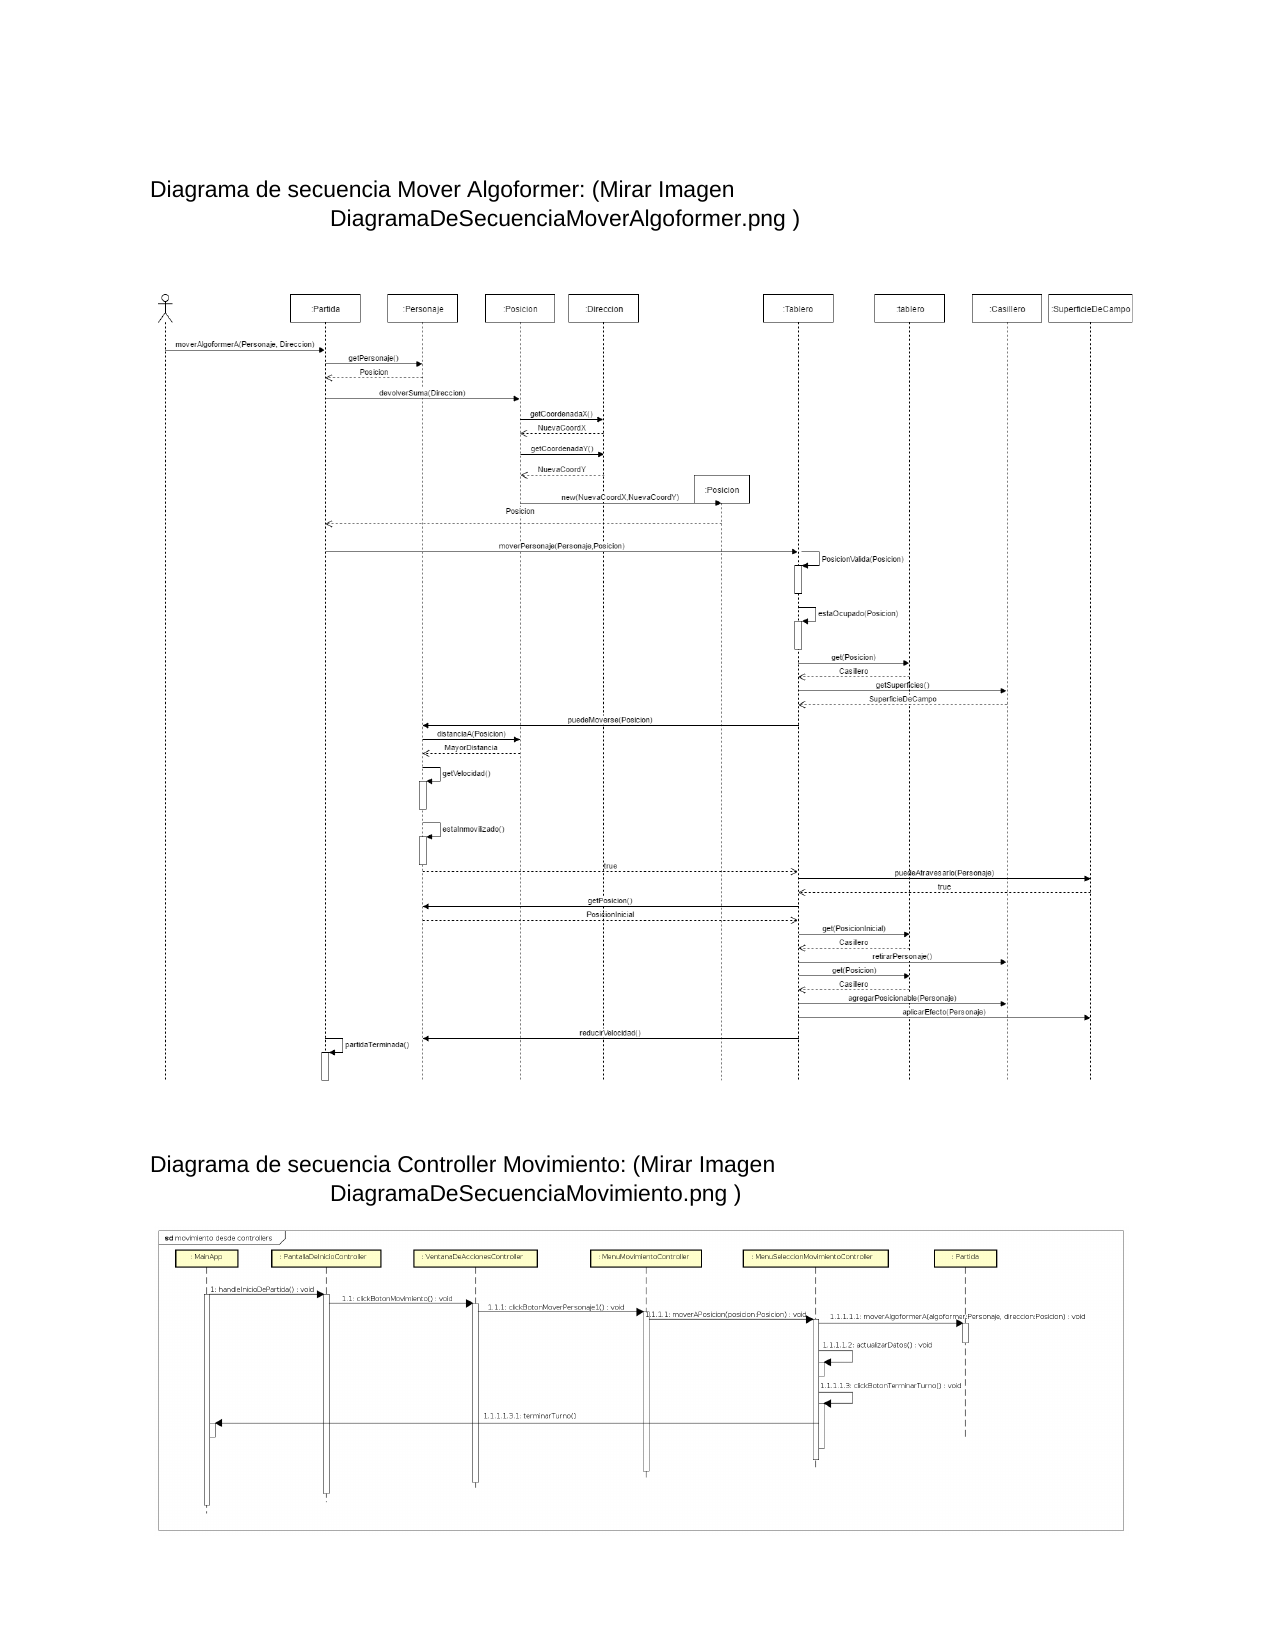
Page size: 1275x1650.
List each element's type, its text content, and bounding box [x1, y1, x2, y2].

picture [153, 1226, 1129, 1536]
subtitle Diagrama de secuencia Controller Movimiento: (Mirar Imagen DiagramaDeSecuenciaMovimiento.png ) [150, 1152, 1125, 1207]
subtitle Diagrama de secuencia Mover Algoformer: (Mirar Imagen DiagramaDeSecuenciaMoverAlgoformer.png ) [150, 176, 1125, 231]
